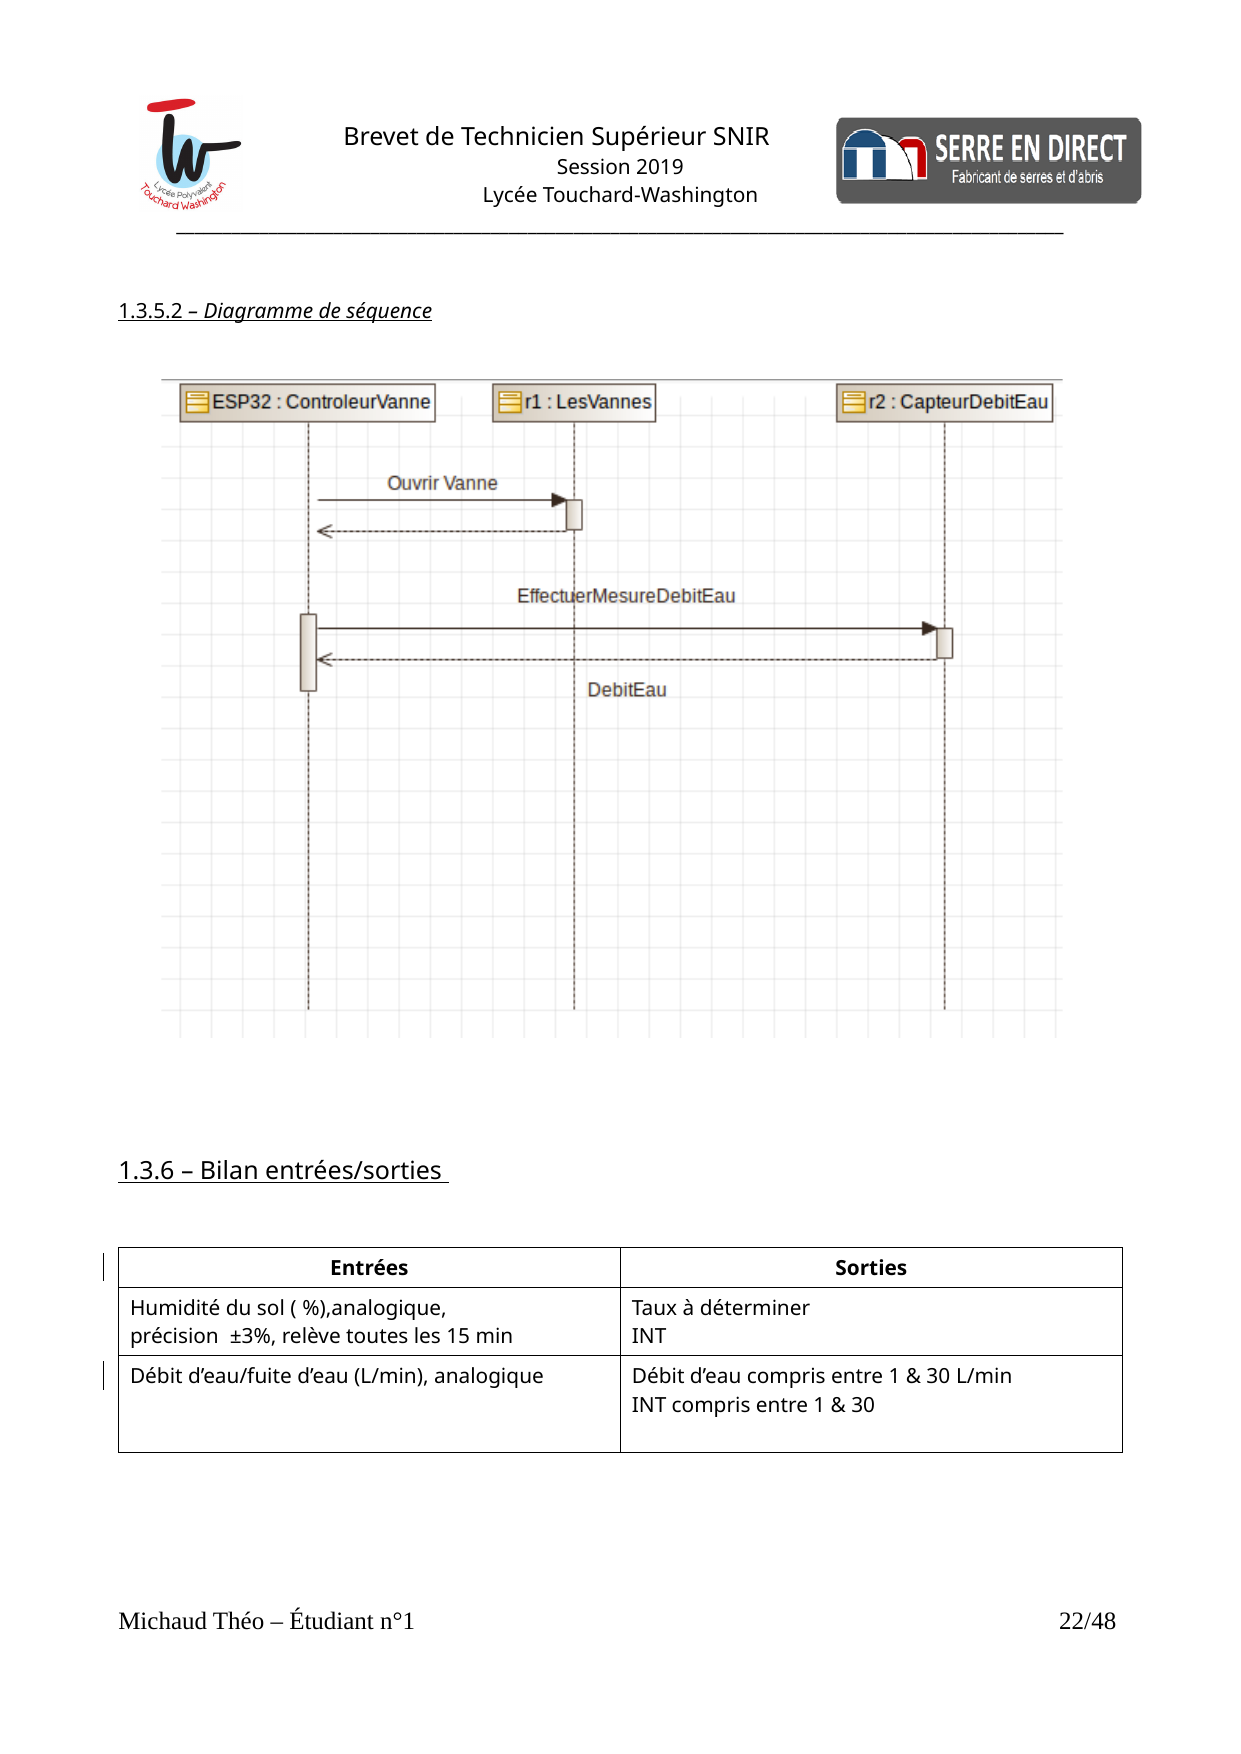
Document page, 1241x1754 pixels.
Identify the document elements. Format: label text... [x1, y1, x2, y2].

picture [831, 115, 1145, 208]
table_header Entrées [119, 1248, 620, 1287]
table_cell Débit d’eau compris entre 1 & 30 L/min INT compris entre 1 & 30 [621, 1356, 1122, 1452]
subtitle 1.3.6 – Bilan entrées/sorties [118, 1153, 1122, 1187]
table_header Sorties [621, 1248, 1122, 1287]
picture [161, 379, 1063, 1038]
subtitle 1.3.5.2 – Diagramme de séquence [118, 296, 1122, 324]
table_cell Débit d’eau/fuite d’eau (L/min), analogique [119, 1356, 620, 1452]
table_cell Taux à déterminer INT [621, 1288, 1122, 1355]
table_cell Humidité du sol ( %),analogique, précision ±3%, relève toutes les 15 min [119, 1288, 620, 1355]
picture [138, 95, 243, 212]
